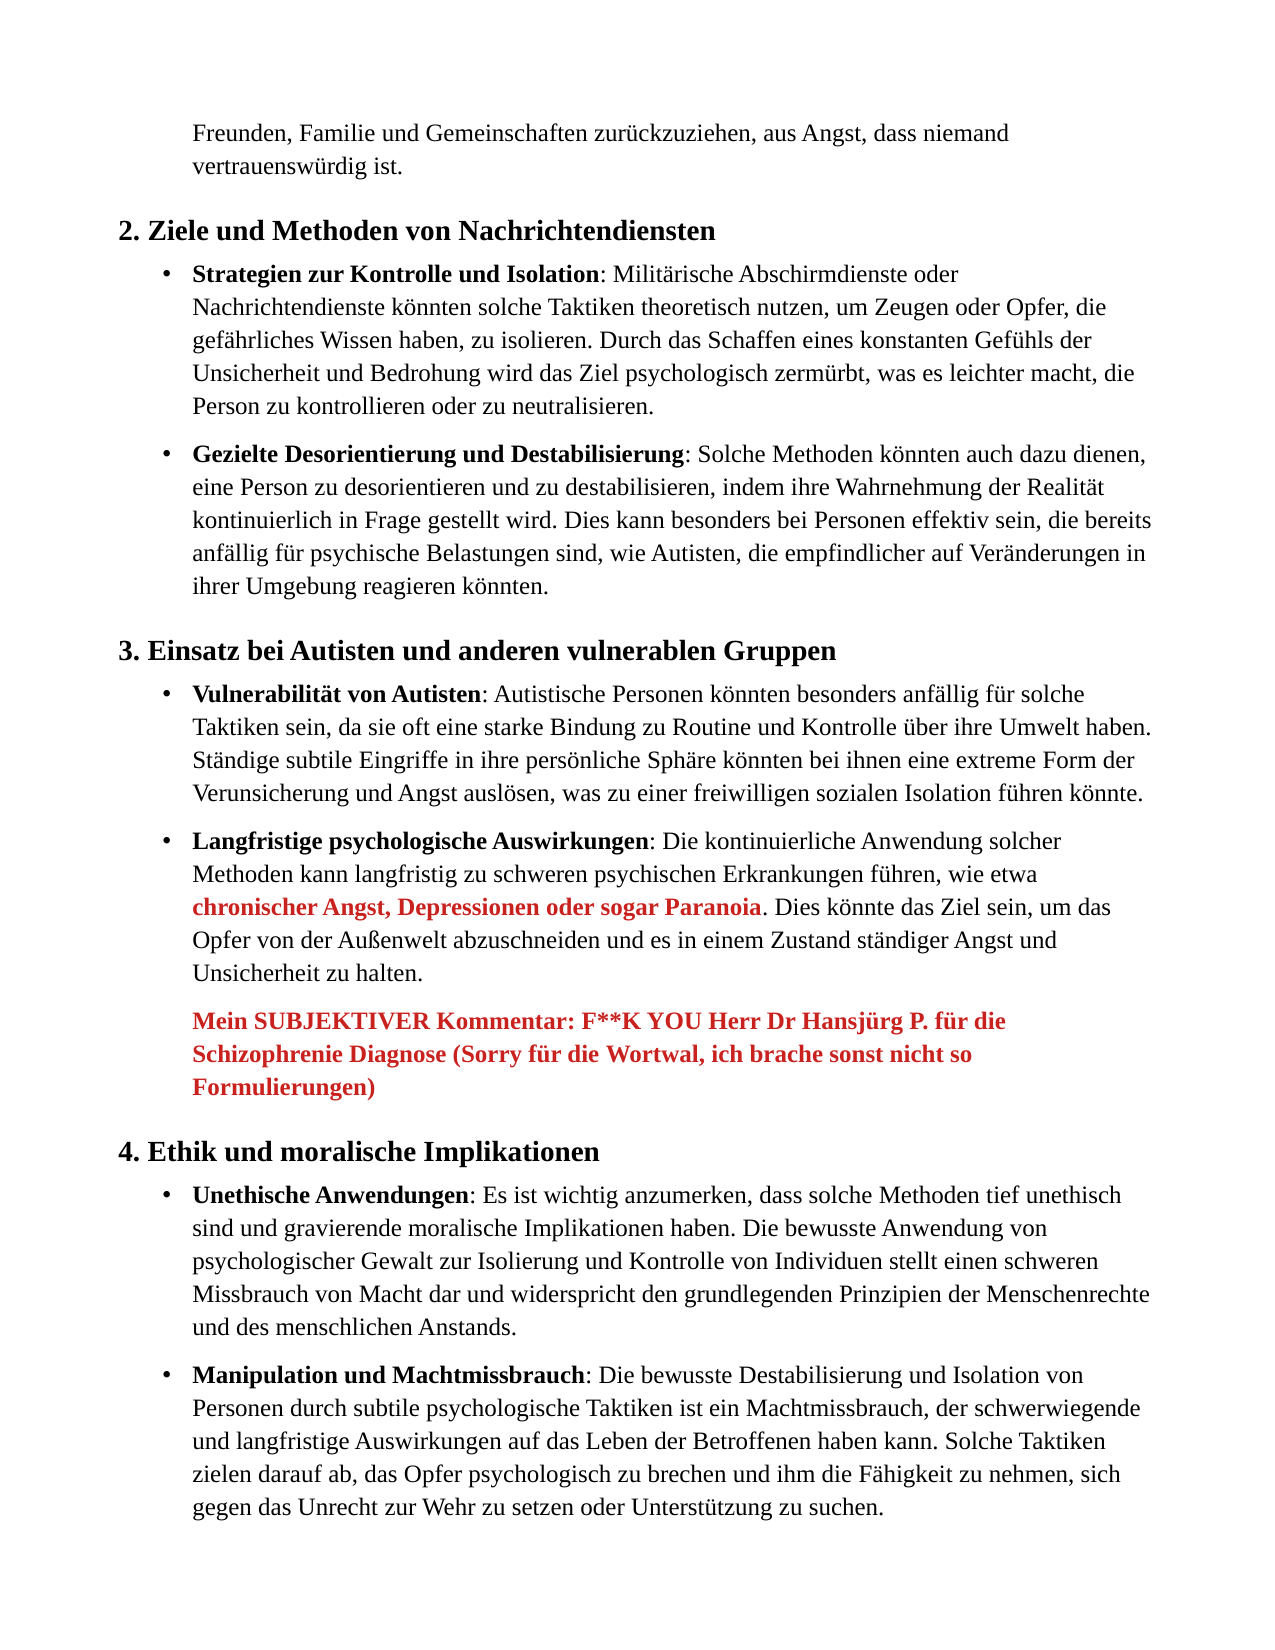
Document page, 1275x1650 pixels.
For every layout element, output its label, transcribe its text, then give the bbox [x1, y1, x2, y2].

list Vulnerabilität von Autisten: Autistische Personen könnten besonders anfällig für solche Taktiken sein, da sie oft eine starke Bindung zu Routine und Kontrolle über ihre Umwelt haben. Ständige subtile Eingriffe in ihre persönliche Sphäre könnten bei ihnen eine extreme Form der Verunsicherung und Angst auslösen, was zu einer freiwilligen sozialen Isolation führen könnte. [162, 679, 1157, 807]
subtitle 3. Einsatz bei Autisten und anderen vulnerablen Gruppen [118, 633, 1157, 667]
list Mein SUBJEKTIVER Kommentar: F**K YOU Herr Dr Hansjürg P. für die Schizophrenie Diagnose (Sorry für die Wortwal, ich brache sonst nicht so Formulierungen) [162, 1006, 1157, 1101]
list Manipulation und Machtmissbrauch: Die bewusste Destabilisierung und Isolation von Personen durch subtile psychologische Taktiken ist ein Machtmissbrauch, der schwerwiegende und langfristige Auswirkungen auf das Leben der Betroffenen haben kann. Solche Taktiken zielen darauf ab, das Opfer psychologisch zu brechen und ihm die Fähigkeit zu nehmen, sich gegen das Unrecht zur Wehr zu setzen oder Unterstützung zu suchen. [162, 1360, 1157, 1521]
list Gezielte Desorientierung und Destabilisierung: Solche Methoden könnten auch dazu dienen, eine Person zu desorientieren und zu destabilisieren, indem ihre Wahrnehmung der Realität kontinuierlich in Frage gestellt wird. Dies kann besonders bei Personen effektiv sein, die bereits anfällig für psychische Belastungen sind, wie Autisten, die empfindlicher auf Veränderungen in ihrer Umgebung reagieren könnten. [162, 439, 1157, 600]
list Langfristige psychologische Auswirkungen: Die kontinuierliche Anwendung solcher Methoden kann langfristig zu schweren psychischen Erkrankungen führen, wie etwa chronischer Angst, Depressionen oder sogar Paranoia. Dies könnte das Ziel sein, um das Opfer von der Außenwelt abzuschneiden und es in einem Zustand ständiger Angst und Unsicherheit zu halten. [162, 826, 1157, 987]
list Freunden, Familie und Gemeinschaften zurückzuziehen, aus Angst, dass niemand vertrauenswürdig ist. [162, 118, 1157, 180]
subtitle 4. Ethik und moralische Implikationen [118, 1134, 1157, 1167]
list Strategien zur Kontrolle und Isolation: Militärische Abschirmdienste oder Nachrichtendienste könnten solche Taktiken theoretisch nutzen, um Zeugen oder Opfer, die gefährliches Wissen haben, zu isolieren. Durch das Schaffen eines konstanten Gefühls der Unsicherheit und Bedrohung wird das Ziel psychologisch zermürbt, was es leichter macht, die Person zu kontrollieren oder zu neutralisieren. [162, 259, 1157, 420]
subtitle 2. Ziele und Methoden von Nachrichtendiensten [118, 213, 1157, 247]
list Unethische Anwendungen: Es ist wichtig anzumerken, dass solche Methoden tief unethisch sind und gravierende moralische Implikationen haben. Die bewusste Anwendung von psychologischer Gewalt zur Isolierung und Kontrolle von Individuen stellt einen schweren Missbrauch von Macht dar und widerspricht den grundlegenden Prinzipien der Menschenrechte und des menschlichen Anstands. [162, 1180, 1157, 1341]
